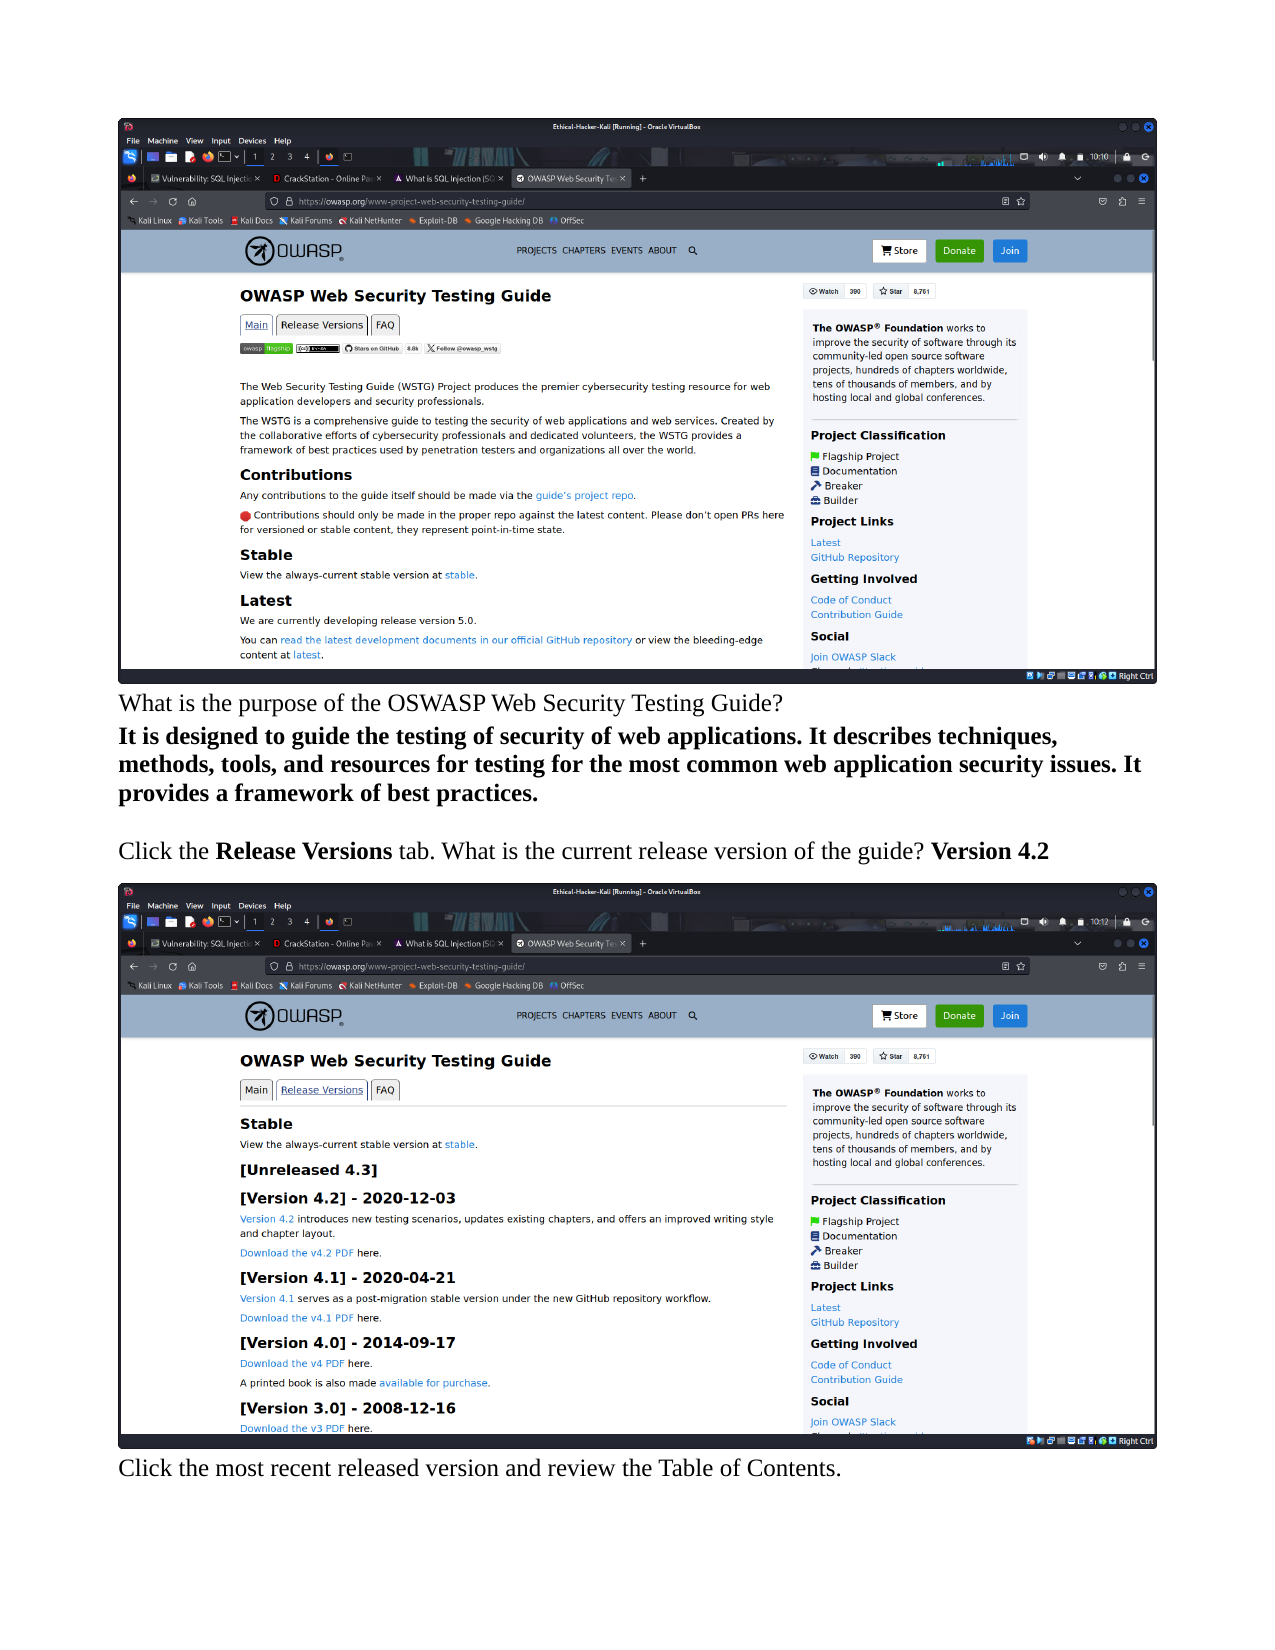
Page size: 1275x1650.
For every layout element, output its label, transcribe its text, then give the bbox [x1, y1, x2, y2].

picture [118, 883, 1157, 1449]
text What is the purpose of the OSWASP Web Security Testing Guide? [118, 684, 1157, 716]
text It is designed to guide the testing of security of web applications. It describes techniques, methods, tools, and resources for testing for the most common web application security issues. It provides a framework of best practices. [118, 721, 1157, 807]
picture [118, 118, 1157, 684]
text Click the Release Versions tab. What is the current release version of the guide? Version 4.2 [118, 836, 1157, 864]
text Click the most recent released version and review the Table of Contents. [118, 1449, 1157, 1482]
